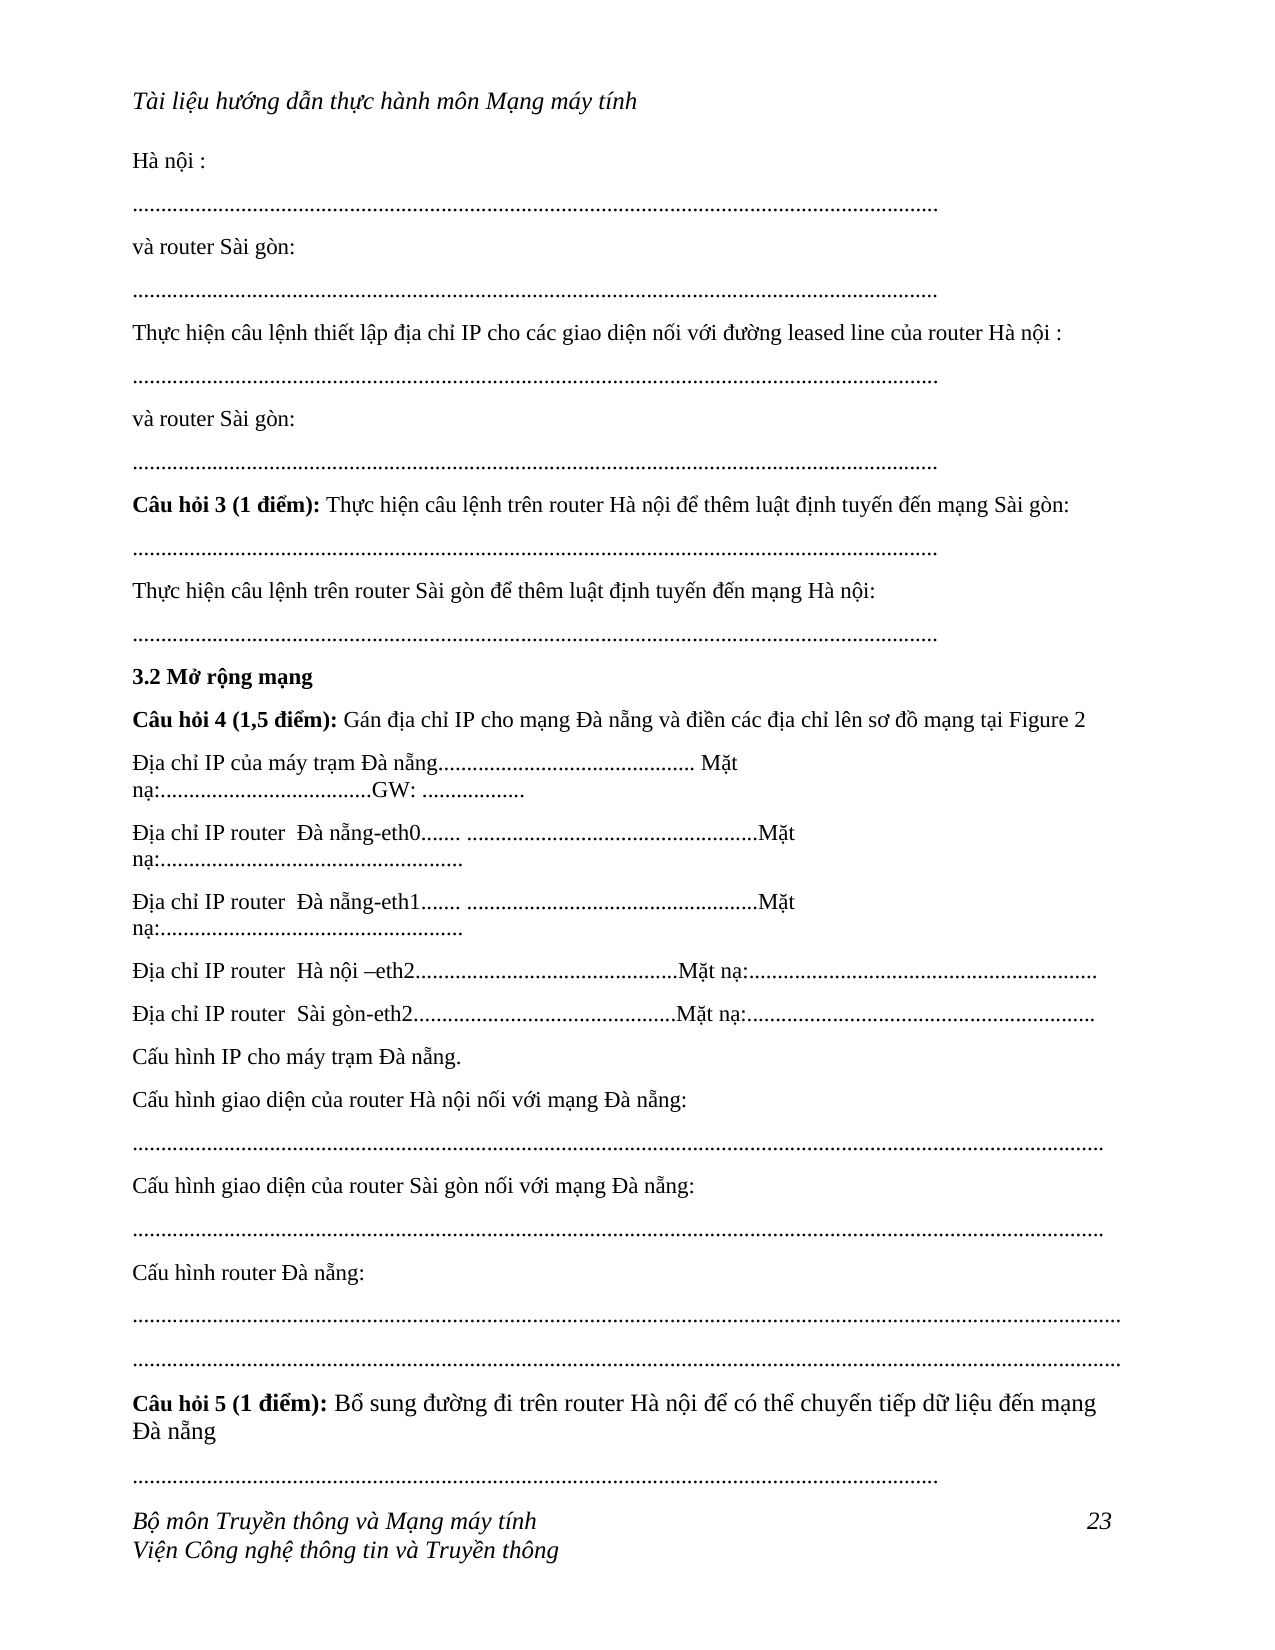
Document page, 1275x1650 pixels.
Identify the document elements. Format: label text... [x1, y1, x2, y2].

text ............................................................................................................................................. [132, 620, 1125, 647]
text Câu hỏi 4 (1,5 điểm): Gán địa chỉ IP cho mạng Đà nẵng và điền các địa chỉ lên sơ đồ mạng tại Figure 2 [132, 706, 1125, 733]
text ............................................................................................................................................. [132, 362, 1125, 388]
text Địa chỉ IP của máy trạm Đà nẵng............................................. Mặt nạ:.....................................GW: .................. [132, 749, 1125, 802]
text Thực hiện câu lệnh trên router Sài gòn để thêm luật định tuyến đến mạng Hà nội: [132, 577, 1125, 603]
text ............................................................................................................................................. [132, 190, 1125, 216]
text Cấu hình giao diện của router Hà nội nối với mạng Đà nẵng: [132, 1086, 1125, 1113]
text Cấu hình router Đà nẵng: [132, 1258, 1125, 1285]
text Câu hỏi 3 (1 điểm): Thực hiện câu lệnh trên router Hà nội để thêm luật định tuyến đến mạng Sài gòn: [132, 491, 1125, 517]
text .......................................................................................................................................................................... [132, 1216, 1125, 1242]
text ............................................................................................................................................. [132, 534, 1125, 561]
text Địa chỉ IP router Sài gòn-eth2..............................................Mặt nạ:............................................................. [132, 1000, 1125, 1027]
text Cấu hình giao diện của router Sài gòn nối với mạng Đà nẵng: [132, 1172, 1125, 1199]
text Cấu hình IP cho máy trạm Đà nẵng. [132, 1043, 1125, 1070]
text Hà nội : [132, 147, 1125, 173]
text .......................................................................................................................................................................... [132, 1129, 1125, 1156]
text Thực hiện câu lệnh thiết lập địa chỉ IP cho các giao diện nối với đường leased line của router Hà nội : [132, 319, 1125, 345]
text ............................................................................................................................................................................. [132, 1344, 1125, 1371]
text ............................................................................................................................................. [132, 1462, 1125, 1488]
text ............................................................................................................................................................................. [132, 1302, 1125, 1328]
text ............................................................................................................................................. [132, 448, 1125, 474]
text Địa chỉ IP router Đà nẵng-eth0....... ...................................................Mặt nạ:..................................................... [132, 819, 1125, 871]
text Địa chỉ IP router Đà nẵng-eth1....... ...................................................Mặt nạ:..................................................... [132, 888, 1125, 941]
text 3.2 Mở rộng mạng [132, 663, 1125, 689]
text Câu hỏi 5 (1 điểm): Bổ sung đường đi trên router Hà nội để có thể chuyển tiếp dữ liệu đến mạng Đà nẵng [132, 1388, 1125, 1445]
text và router Sài gòn: [132, 405, 1125, 431]
text ............................................................................................................................................. [132, 276, 1125, 302]
text và router Sài gòn: [132, 233, 1125, 259]
text Địa chỉ IP router Hà nội –eth2..............................................Mặt nạ:............................................................. [132, 957, 1125, 984]
